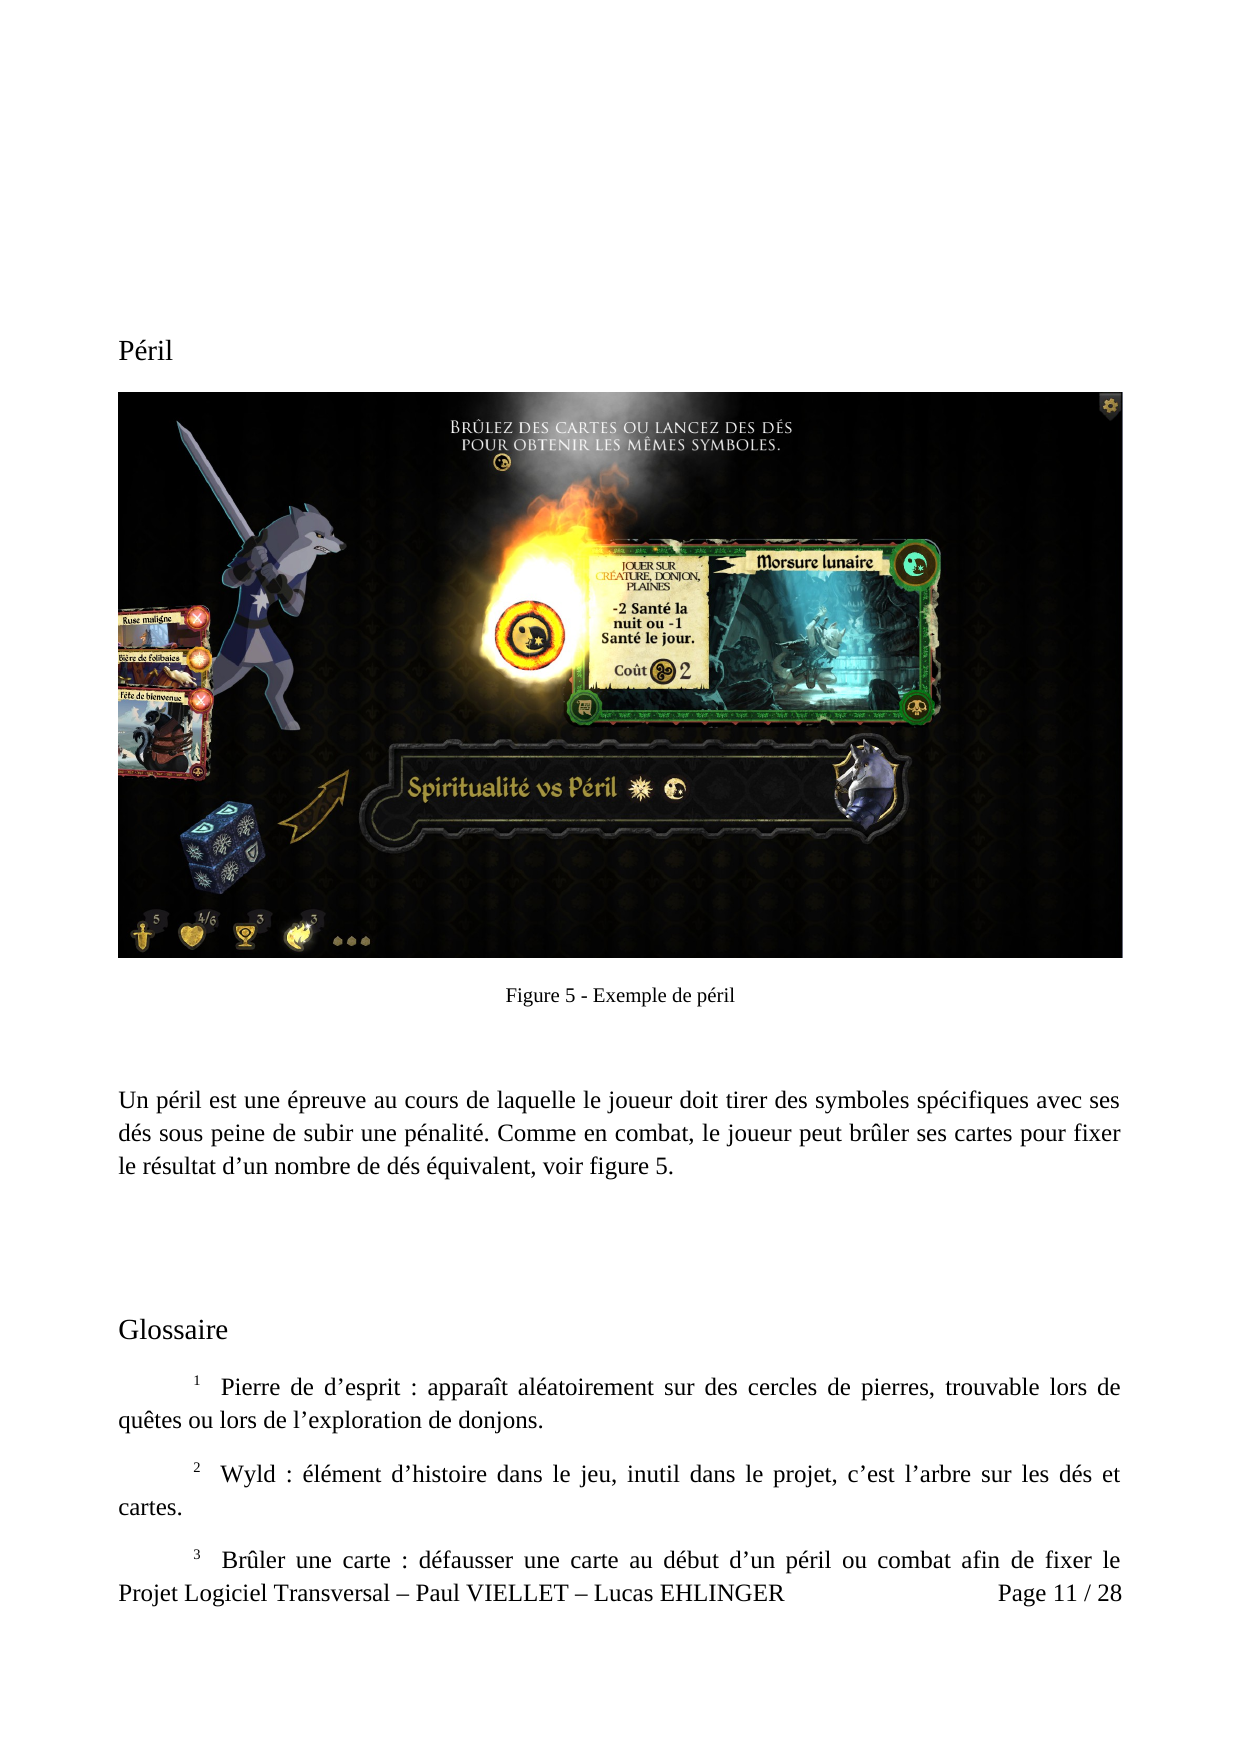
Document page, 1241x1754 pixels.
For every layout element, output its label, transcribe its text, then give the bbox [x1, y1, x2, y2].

picture [118, 392, 1123, 958]
text 3 Brûler une carte : défausser une carte au début d’un péril ou combat afin de fixer le [118, 1546, 1122, 1574]
text Péril [118, 333, 1122, 367]
text Glossaire [118, 1312, 1122, 1346]
text 1 Pierre de d’esprit : apparaît aléatoirement sur des cercles de pierres, trouvable lors de quêtes ou lors de l’exploration de donjons. [118, 1372, 1122, 1434]
text Figure 5 - Exemple de péril [118, 983, 1122, 1007]
text 2 Wyld : élément d’histoire dans le jeu, inutil dans le projet, c’est l’arbre sur les dés et cartes. [118, 1459, 1122, 1521]
text Un péril est une épreuve au cours de laquelle le joueur doit tirer des symboles spécifiques avec ses dés sous peine de subir une pénalité. Comme en combat, le joueur peut brûler ses cartes pour fixer le résultat d’un nombre de dés équivalent, voir figure 5. [118, 1085, 1122, 1180]
